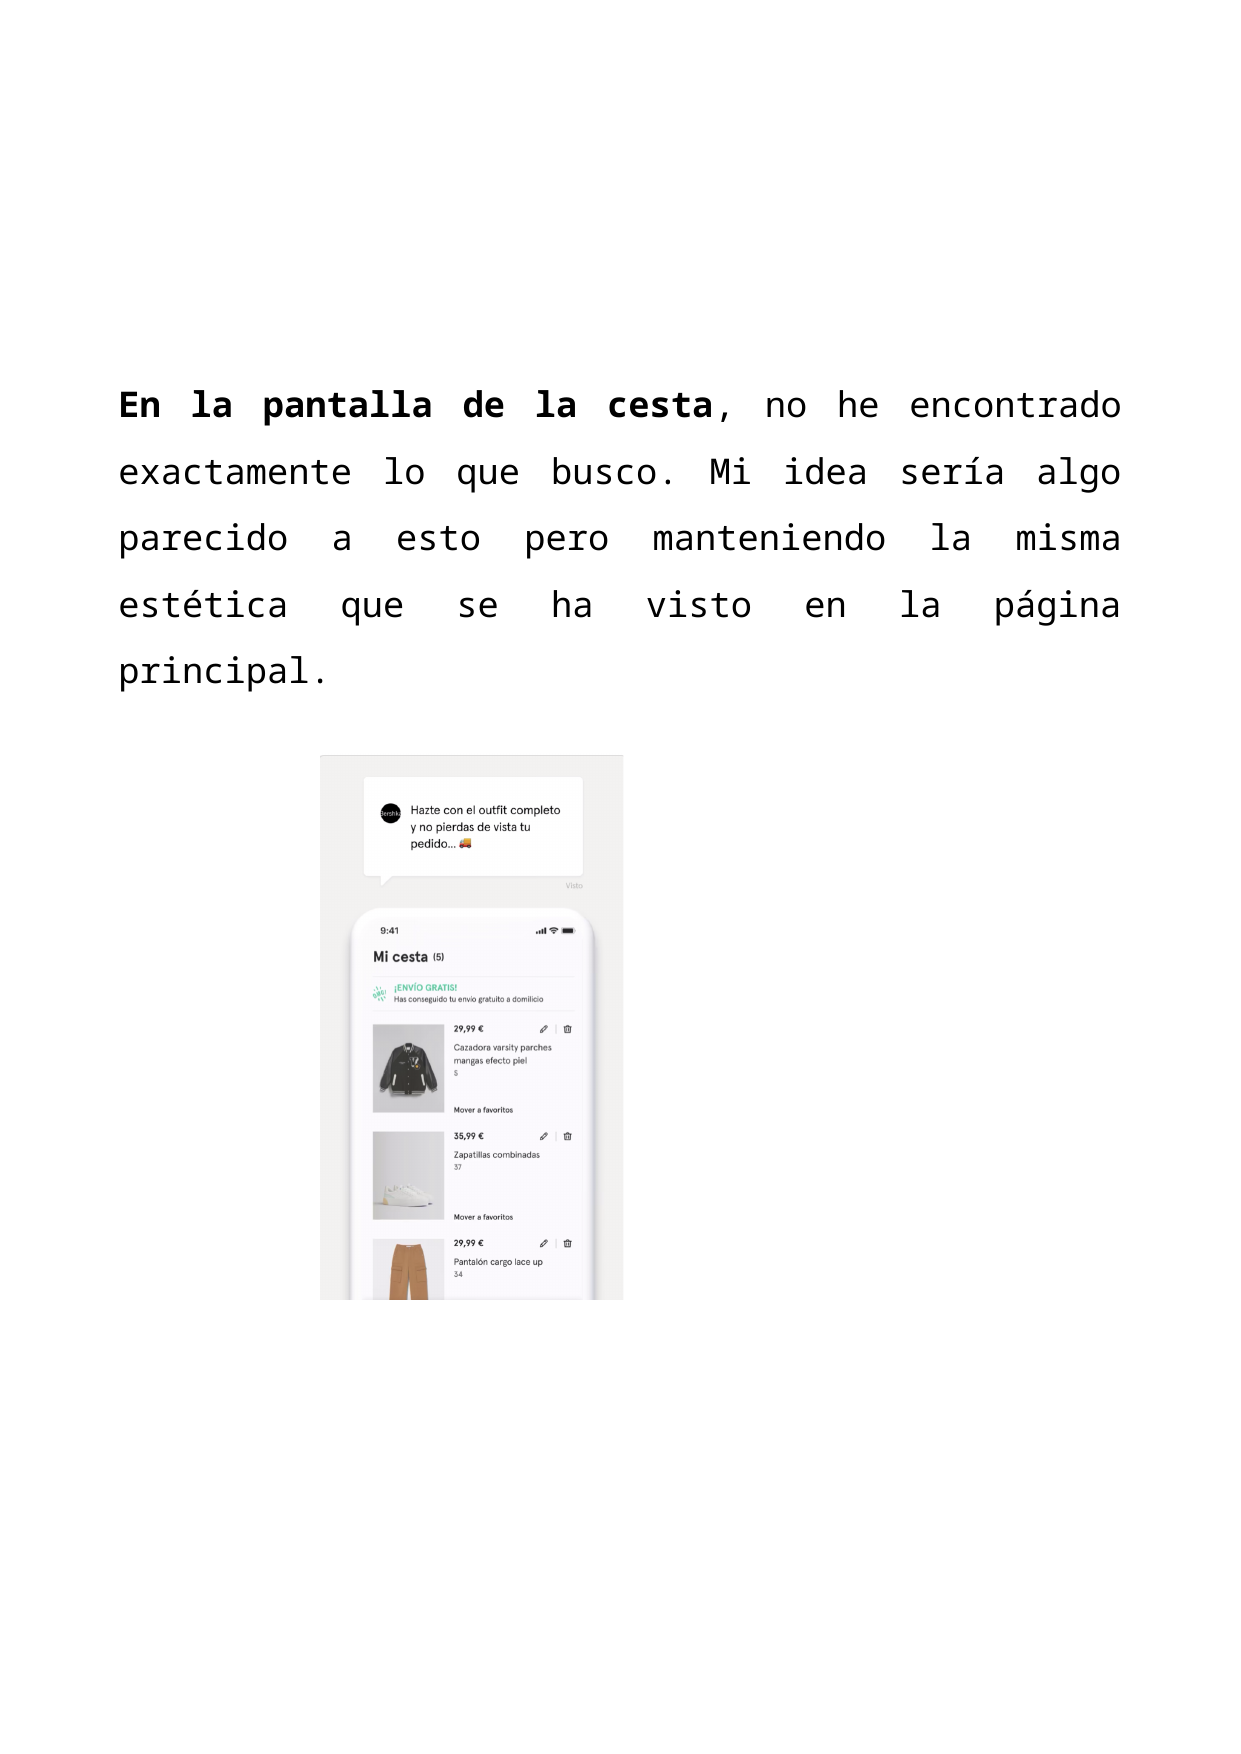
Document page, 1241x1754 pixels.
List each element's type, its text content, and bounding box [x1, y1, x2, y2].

picture [320, 753, 624, 1300]
text En la pantalla de la cesta, no he encontrado exactamente lo que busco. Mi idea sería algo parecido a esto pero manteniendo la misma estética que se ha visto en la página principal. [118, 380, 1122, 694]
